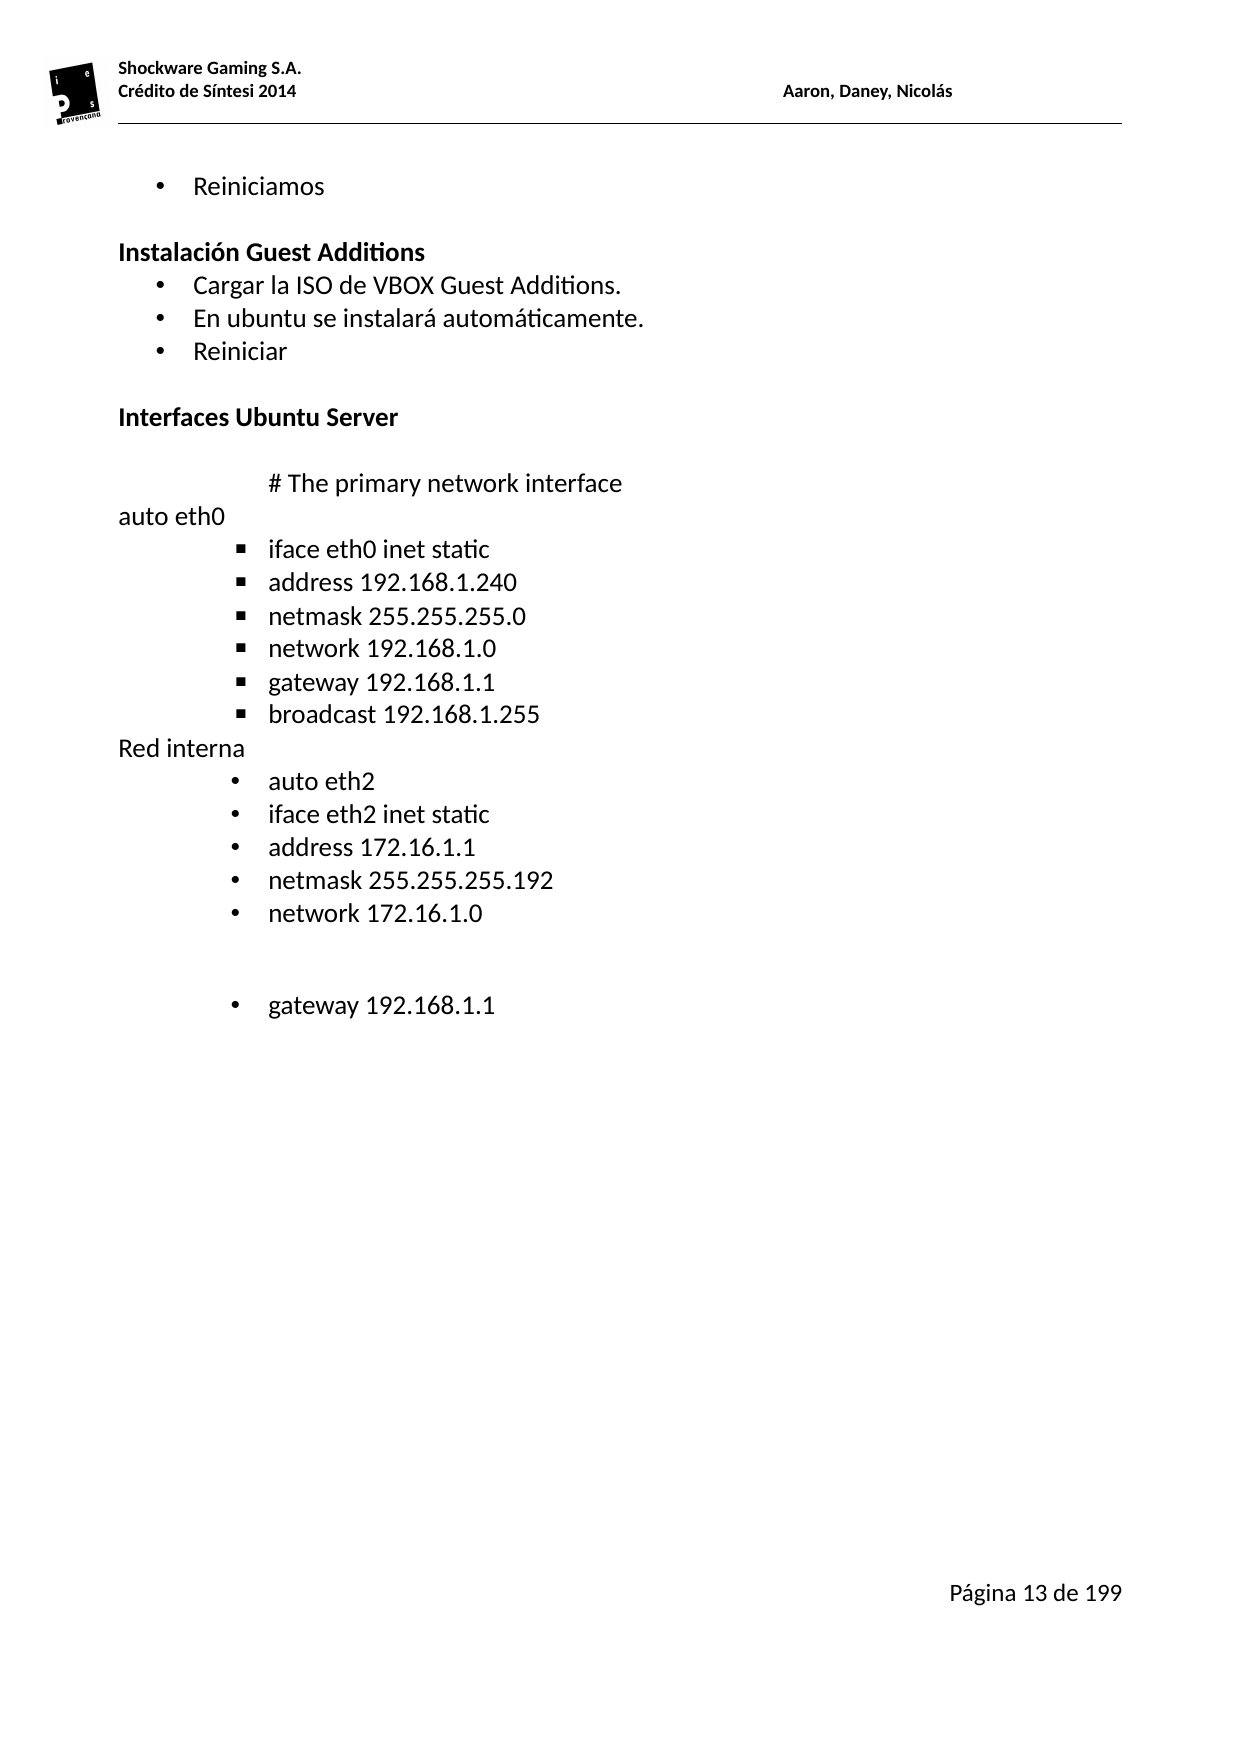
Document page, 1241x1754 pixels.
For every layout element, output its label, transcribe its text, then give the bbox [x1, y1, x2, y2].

list Reiniciar [156, 334, 1122, 367]
text Red interna [118, 731, 1122, 764]
list netmask 255.255.255.192 [231, 863, 1122, 896]
list network 172.16.1.0 [231, 896, 1122, 929]
list Cargar la ISO de VBOX Guest Additions. [156, 268, 1122, 301]
list address 192.168.1.240 [231, 566, 1122, 599]
text Interfaces Ubuntu Server [118, 401, 1122, 433]
list # The primary network interface [231, 467, 1122, 499]
list iface eth0 inet static [231, 533, 1122, 566]
list auto eth0 [81, 499, 1122, 533]
list En ubuntu se instalará automáticamente. [156, 301, 1122, 334]
list broadcast 192.168.1.255 [231, 698, 1122, 731]
list gateway 192.168.1.1 [231, 665, 1122, 698]
list address 172.16.1.1 [231, 830, 1122, 863]
text Instalación Guest Additions [118, 235, 1122, 268]
picture [43, 56, 110, 130]
list network 192.168.1.0 [231, 632, 1122, 665]
list netmask 255.255.255.0 [231, 599, 1122, 632]
list iface eth2 inet static [231, 797, 1122, 830]
list gateway 192.168.1.1 [231, 988, 1122, 1021]
list Reiniciamos [156, 169, 1122, 202]
list auto eth2 [231, 764, 1122, 797]
